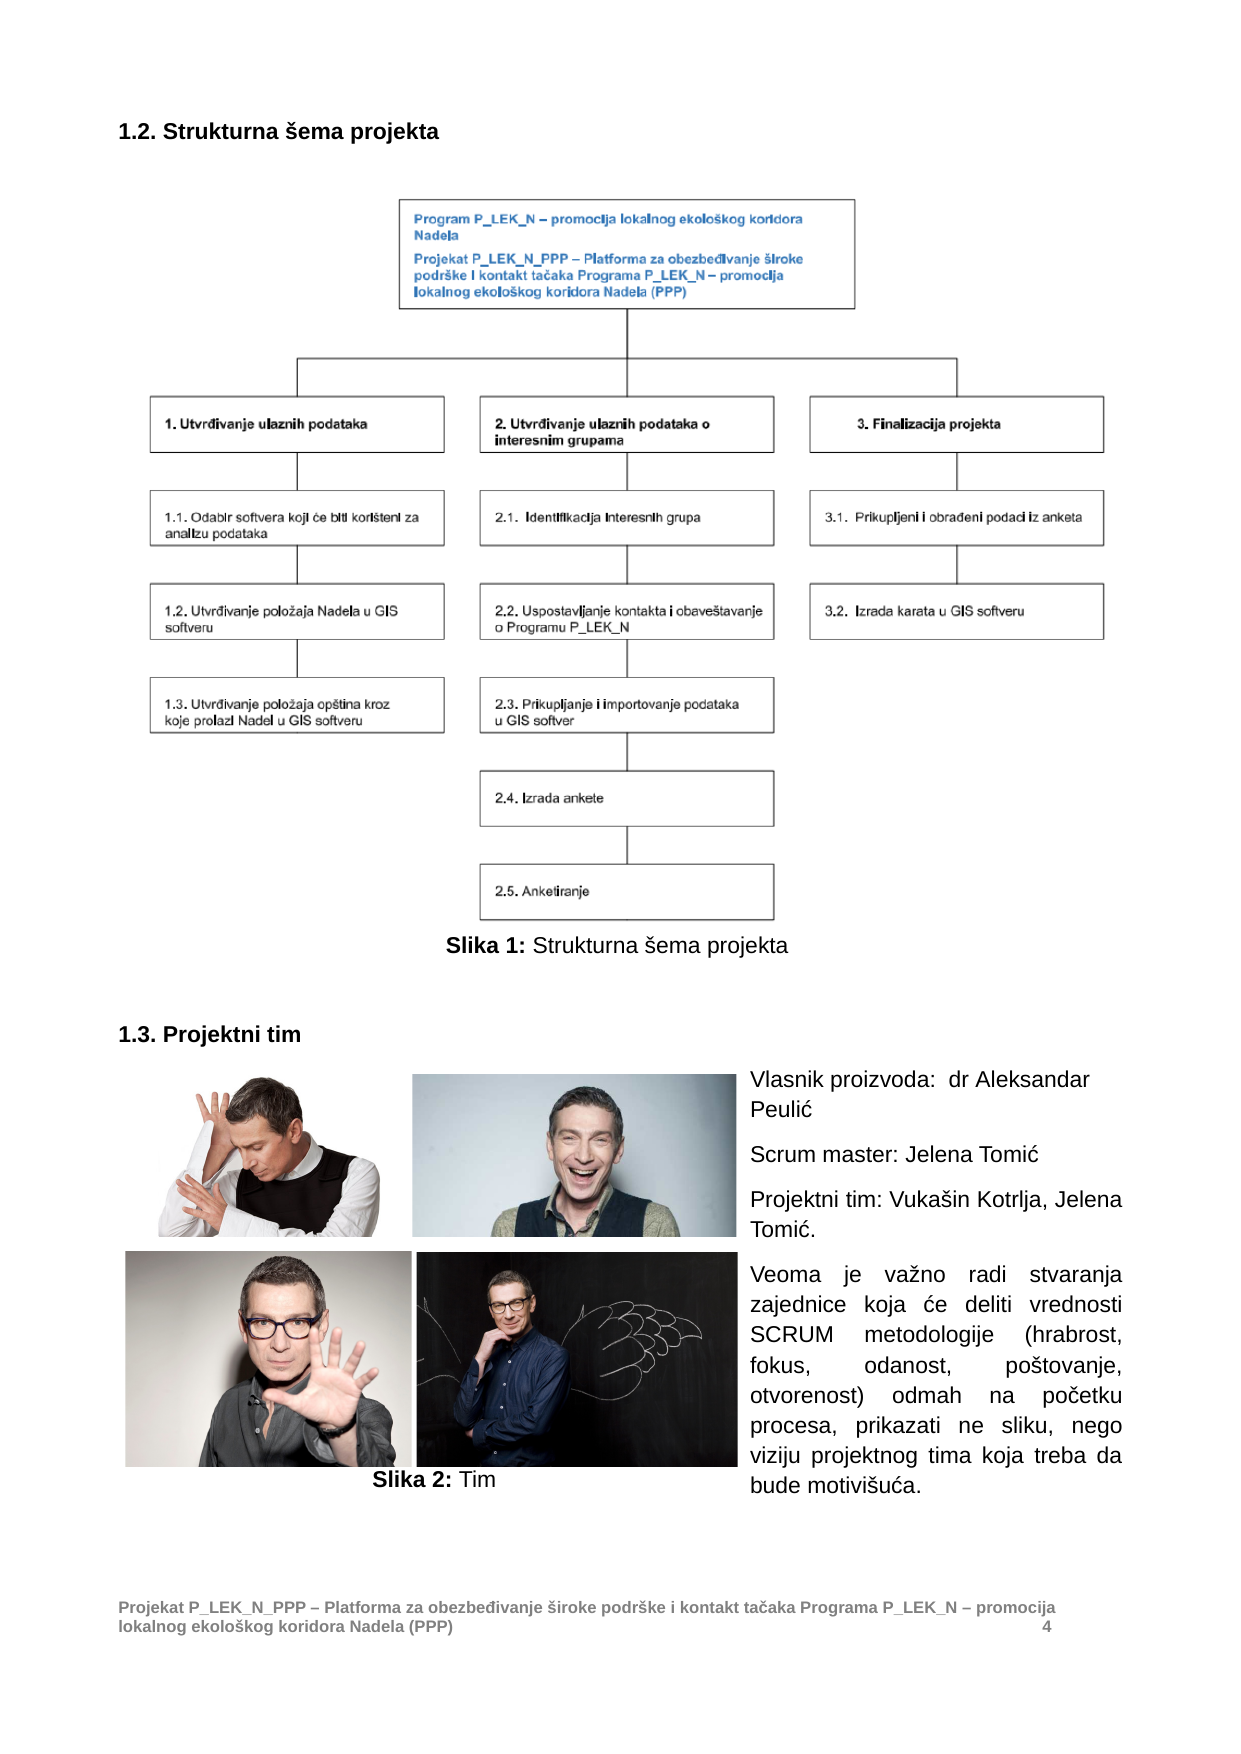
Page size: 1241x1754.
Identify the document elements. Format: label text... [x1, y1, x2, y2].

table_header Vlasnik proizvoda: dr Aleksandar Peulić Scrum master: Jelena Tomić Projektni tim: Vukašin Kotrlja, Jelena Tomić. Veoma je važno radi stvaranja zajednice koja će deliti vrednosti SCRUM metodologije (hrabrost, fokus, odanost, poštovanje, otvorenost) odmah na početku procesa, prikazati ne sliku, nego viziju projektnog tima koja treba da bude motivišuća. [750, 1066, 1123, 1518]
text 1.2. Strukturna šema projekta [118, 118, 1122, 144]
picture [125, 1251, 412, 1467]
picture [416, 1252, 738, 1467]
picture [121, 1071, 737, 1237]
text Slika 1: Strukturna šema projekta [118, 144, 1122, 958]
text 1.3. Projektni tim [118, 1021, 1122, 1048]
table_header Slika 2: Tim [118, 1066, 750, 1518]
